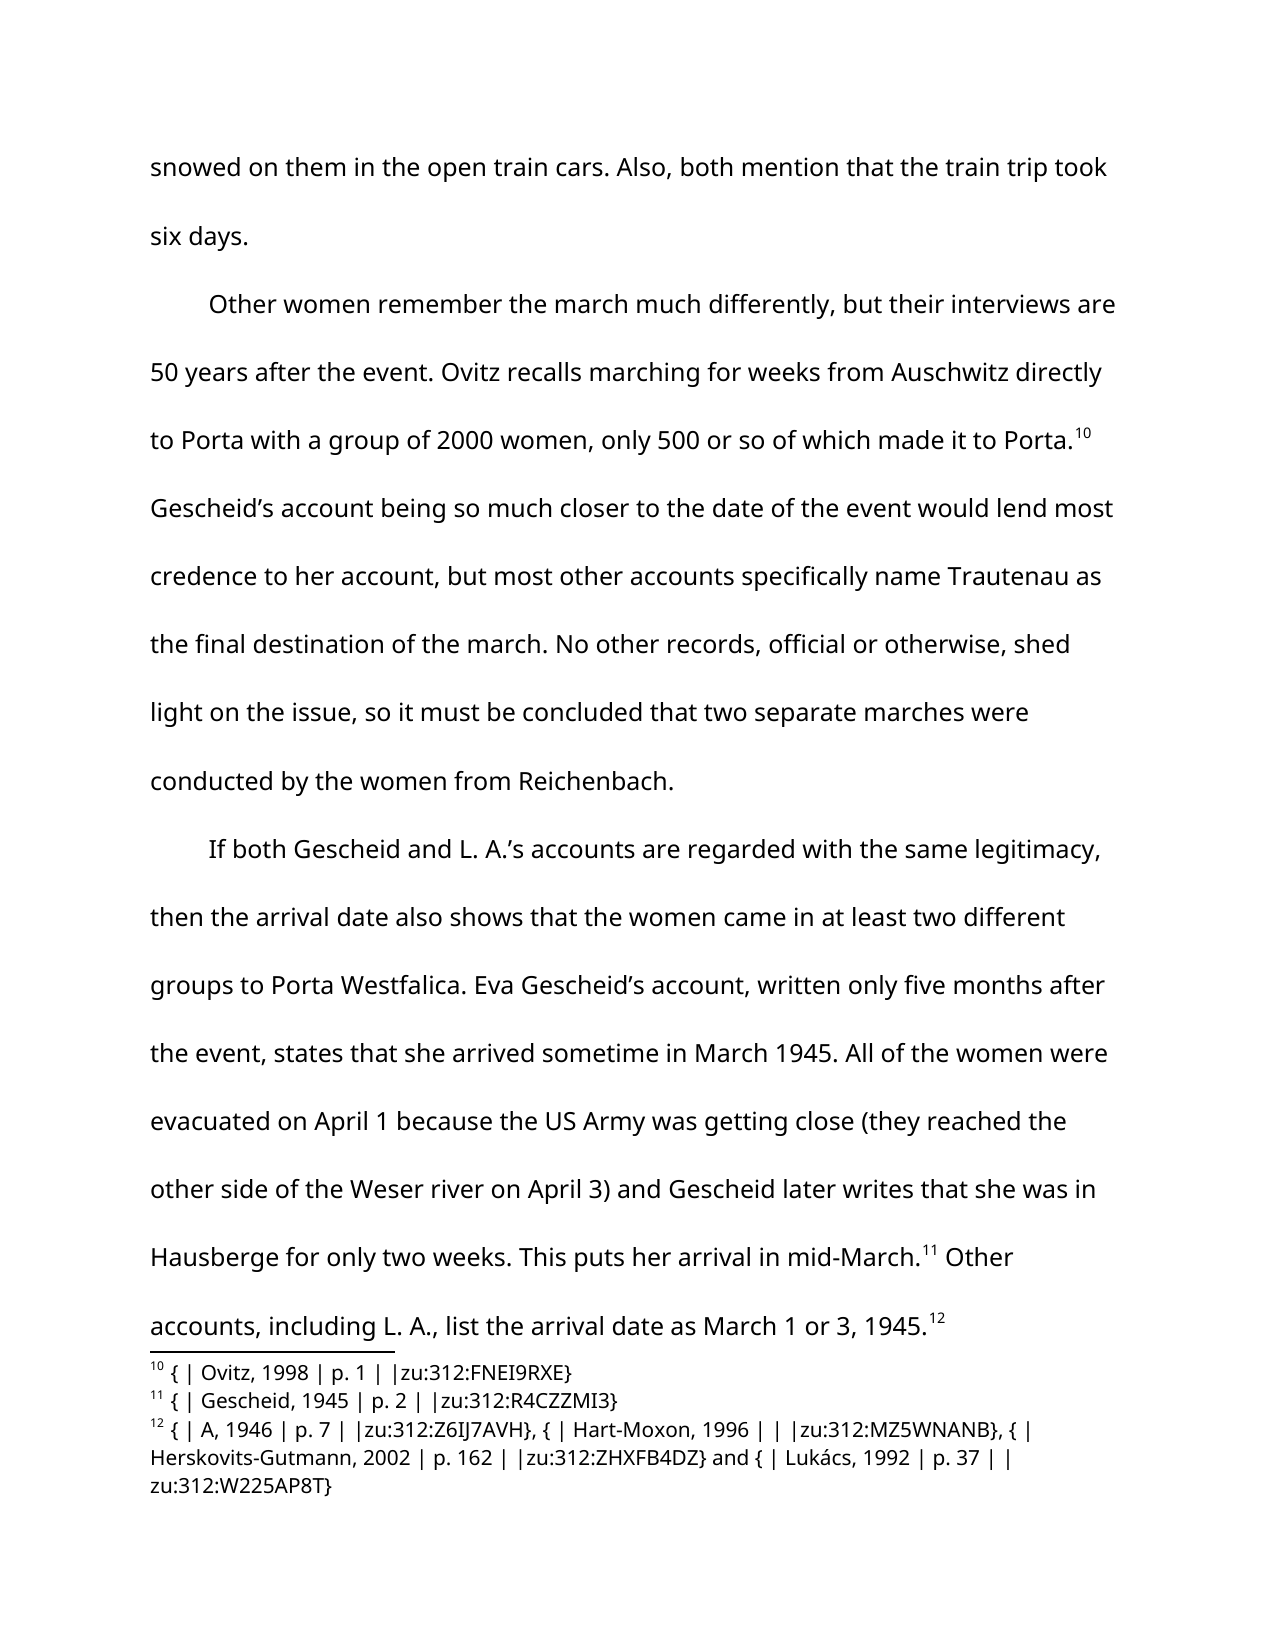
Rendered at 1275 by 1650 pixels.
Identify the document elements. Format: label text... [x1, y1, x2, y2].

text { | Gescheid, 1945 | p. 2 | |zu:312:R4CZZMI3} [150, 1386, 1125, 1415]
text Other women remember the march much differently, but their interviews are 50 years after the event. Ovitz recalls marching for weeks from Auschwitz directly to Porta with a group of 2000 women, only 500 or so of which made it to Porta. Gescheid’s account being so much closer to the date of the event would lend most credence to her account, but most other accounts specifically name Trautenau as the final destination of the march. No other records, official or otherwise, shed light on the issue, so it must be concluded that two separate marches were conducted by the women from Reichenbach. [150, 286, 1125, 797]
text { | Ovitz, 1998 | p. 1 | |zu:312:FNEI9RXE} [150, 1358, 1125, 1386]
text If both Gescheid and L. A.’s accounts are regarded with the same legitimacy, then the arrival date also shows that the women came in at least two different groups to Porta Westfalica. Eva Gescheid’s account, written only five months after the event, states that she arrived sometime in March 1945. All of the women were evacuated on April 1 because the US Army was getting close (they reached the other side of the Weser river on April 3) and Gescheid later writes that she was in Hausberge for only two weeks. This puts her arrival in mid-March. Other accounts, including L. A., list the arrival date as March 1 or 3, 1945. [150, 831, 1125, 1342]
text { | A, 1946 | p. 7 | |zu:312:Z6IJ7AVH}, { | Hart-Moxon, 1996 | | |zu:312:MZ5WNANB}, { | Herskovits-Gutmann, 2002 | p. 162 | |zu:312:ZHXFB4DZ} and { | Lukács, 1992 | p. 37 | |zu:312:W225AP8T} [150, 1415, 1125, 1500]
text snowed on them in the open train cars. Also, both mention that the train trip took six days. [150, 150, 1125, 252]
